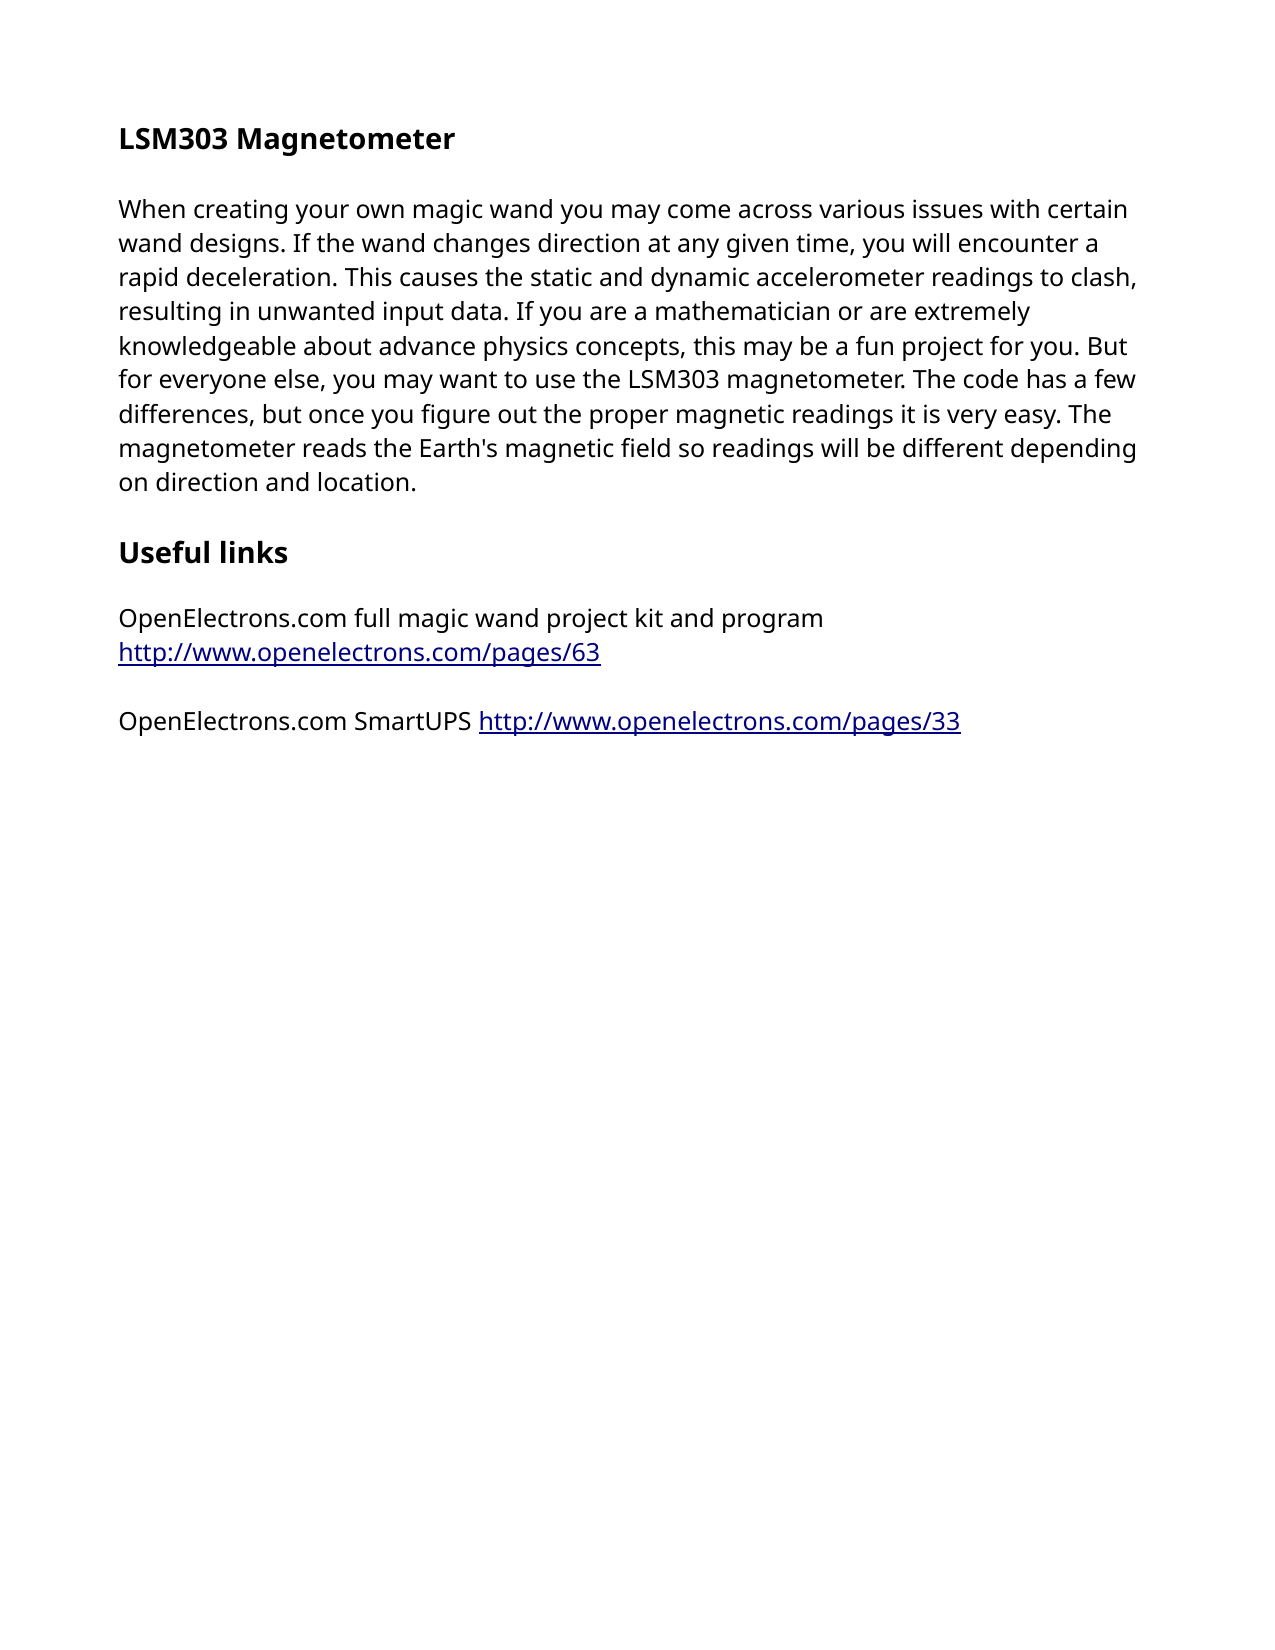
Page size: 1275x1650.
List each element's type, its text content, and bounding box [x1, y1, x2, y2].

text When creating your own magic wand you may come across various issues with certain wand designs. If the wand changes direction at any given time, you will encounter a rapid deceleration. This causes the static and dynamic accelerometer readings to clash, resulting in unwanted input data. If you are a mathematician or are extremely knowledgeable about advance physics concepts, this may be a fun project for you. But for everyone else, you may want to use the LSM303 magnetometer. The code has a few differences, but once you figure out the proper magnetic readings it is very easy. The magnetometer reads the Earth's magnetic field so readings will be different depending on direction and location. [118, 192, 1157, 498]
text OpenElectrons.com full magic wand project kit and program http://www.openelectrons.com/pages/63 [118, 601, 1157, 669]
text Useful links [118, 532, 1157, 572]
text LSM303 Magnetometer [118, 118, 1157, 158]
text OpenElectrons.com SmartUPS http://www.openelectrons.com/pages/33 [118, 703, 1157, 737]
